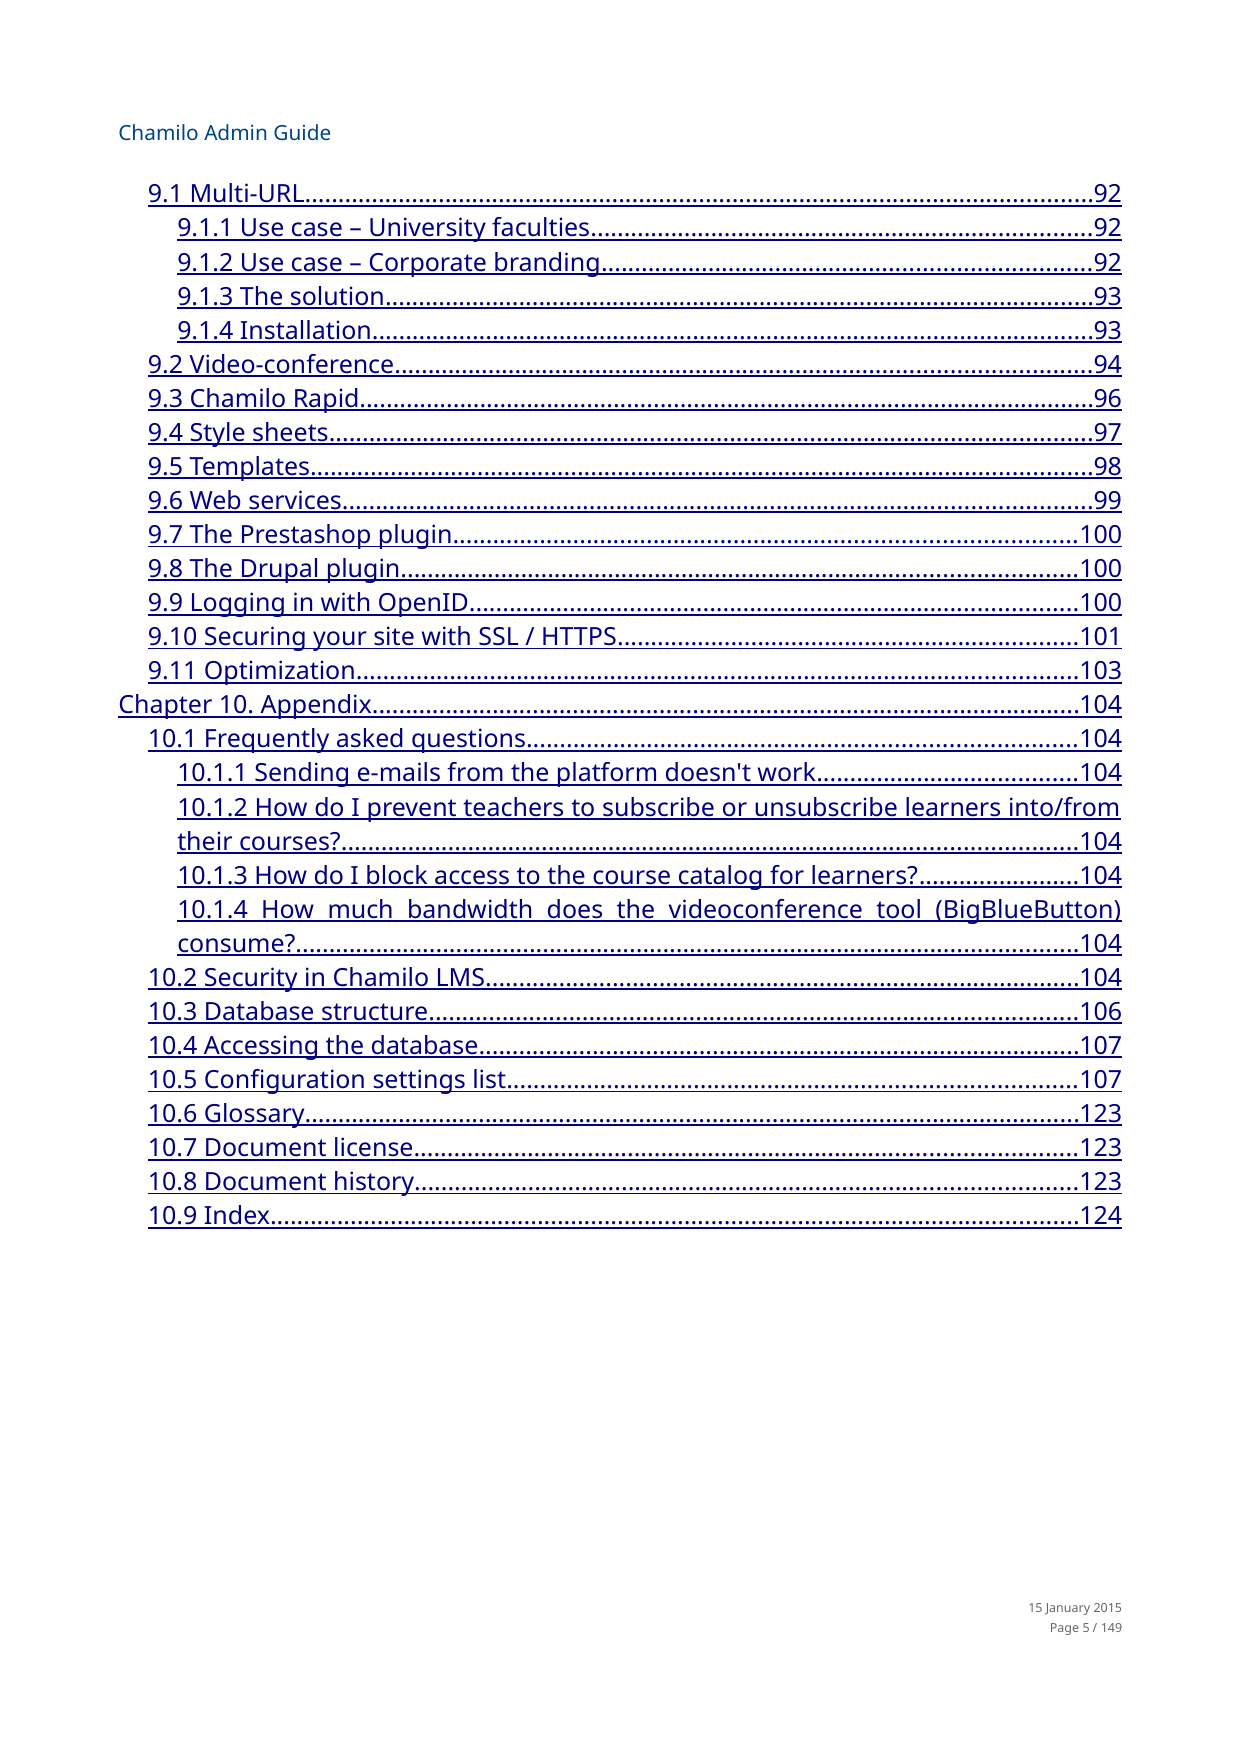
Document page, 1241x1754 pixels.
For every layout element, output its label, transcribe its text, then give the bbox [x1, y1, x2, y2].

text 10.2 Security in Chamilo LMS 104 [148, 959, 1122, 988]
text 9.7 The Prestashop plugin 100 [148, 517, 1122, 546]
text 9.1.2 Use case – Corporate branding 92 [177, 244, 1122, 273]
text [148, 1194, 1122, 1198]
text 10.7 Document license 123 [148, 1130, 1122, 1159]
text 10.1.4 How much bandwidth does the videoconference tool (BigBlueButton) consume? 104 [177, 891, 1122, 920]
text [148, 1058, 1122, 1062]
text 9.1.1 Use case – University faculties 92 [177, 210, 1122, 239]
text [148, 479, 1122, 483]
text 10.1.3 How do I block access to the course catalog for learners? 104 [177, 857, 1122, 886]
text 9.1.4 Installation 93 [177, 312, 1122, 341]
text 9.8 The Drupal plugin 100 [148, 551, 1122, 579]
text 10.1.2 How do I prevent teachers to subscribe or unsubscribe learners into/from their courses? 104 [177, 789, 1122, 852]
text [148, 581, 1122, 585]
text 9.9 Logging in with OpenID 100 [148, 585, 1122, 614]
text 9.2 Video-conference 94 [148, 346, 1122, 375]
text Chapter 10. Appendix 104 [118, 687, 1122, 716]
text 10.4 Accessing the database 107 [148, 1028, 1122, 1056]
text 9.5 Templates 98 [148, 448, 1122, 477]
text [148, 1092, 1122, 1096]
text [148, 513, 1122, 517]
text 9.1.3 The solution 93 [177, 278, 1122, 307]
text 9.1 Multi-URL 92 [148, 176, 1122, 205]
text 10.1.1 Sending e-mails from the platform doesn't work 104 [177, 755, 1122, 784]
text 10.8 Document history 123 [148, 1164, 1122, 1193]
text 9.4 Style sheets 97 [148, 414, 1122, 443]
text [148, 649, 1122, 653]
text [148, 1126, 1122, 1130]
text 10.3 Database structure 106 [148, 993, 1122, 1022]
text [148, 1024, 1122, 1028]
text 9.10 Securing your site with SSL / HTTPS 101 [148, 619, 1122, 648]
text [148, 547, 1122, 551]
text 9.3 Chamilo Rapid 96 [148, 380, 1122, 409]
text 10.6 Glossary 123 [148, 1096, 1122, 1124]
text 10.5 Configuration settings list 107 [148, 1062, 1122, 1091]
text 10.1.4 How much bandwidth does the videoconference tool (BigBlueButton) consume? 104 [177, 922, 1122, 954]
text 10.9 Index 124 [148, 1198, 1122, 1227]
text 9.11 Optimization 103 [148, 653, 1122, 682]
text 9.6 Web services 99 [148, 483, 1122, 511]
text 10.1 Frequently asked questions 104 [148, 721, 1122, 750]
